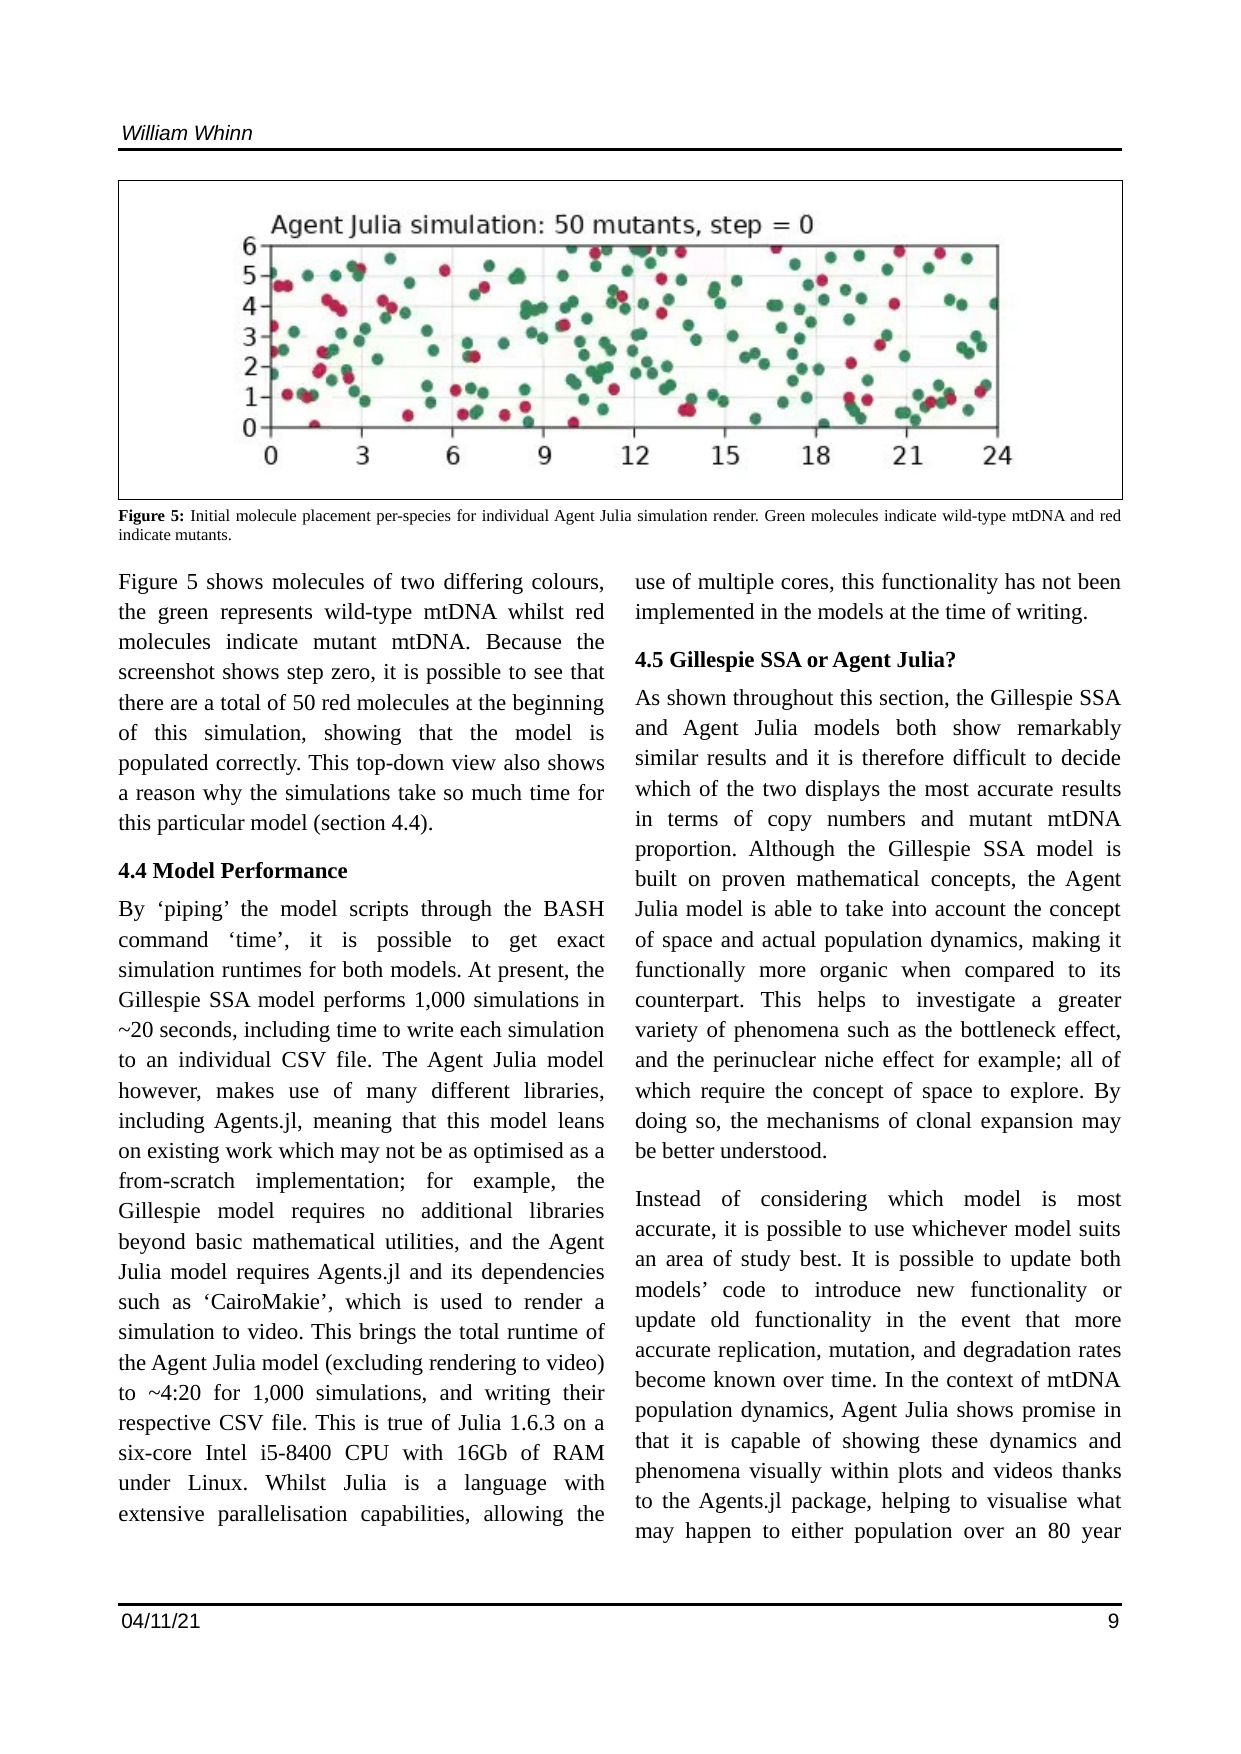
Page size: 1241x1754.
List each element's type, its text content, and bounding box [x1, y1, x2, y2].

table_header [119, 181, 1122, 499]
text use of multiple cores, this functionality has not been implemented in the models at the time of writing. [635, 568, 1122, 624]
text By ‘piping’ the model scripts through the BASH command ‘time’, it is possible to get exact simulation runtimes for both models. At present, the Gillespie SSA model performs 1,000 simulations in ~20 seconds, including time to write each simulation to an individual CSV file. The Agent Julia model however, makes use of many different libraries, including Agents.jl, meaning that this model leans on existing work which may not be as optimised as a from-scratch implementation; for example, the Gillespie model requires no additional libraries beyond basic mathematical utilities, and the Agent Julia model requires Agents.jl and its dependencies such as ‘CairoMakie’, which is used to render a simulation to video. This brings the total runtime of the Agent Julia model (excluding rendering to video) to ~4:20 for 1,000 simulations, and writing their respective CSV file. This is true of Julia 1.6.3 on a six-core Intel i5-8400 CPU with 16Gb of RAM under Linux. Whilst Julia is a language with extensive parallelisation capabilities, allowing the [118, 896, 605, 1526]
text Instead of considering which model is most accurate, it is possible to use whichever model suits an area of study best. It is possible to update both models’ code to introduce new functionality or update old functionality in the event that more accurate replication, mutation, and degradation rates become known over time. In the context of mtDNA population dynamics, Agent Julia shows promise in that it is capable of showing these dynamics and phenomena visually within plots and videos thanks to the Agents.jl package, helping to visualise what may happen to either population over an 80 year [635, 1185, 1122, 1544]
subtitle 4.5 Gillespie SSA or Agent Julia? [635, 646, 1122, 672]
text Figure 5 shows molecules of two differing colours, the green represents wild-type mtDNA whilst red molecules indicate mutant mtDNA. Because the screenshot shows step zero, it is possible to see that there are a total of 50 red molecules at the beginning of this simulation, showing that the model is populated correctly. This top-down view also shows a reason why the simulations take so much time for this particular model (section 4.4). [118, 568, 605, 836]
table_cell Figure 5: Initial molecule placement per-species for individual Agent Julia simulation render. Green molecules indicate wild-type mtDNA and red indicate mutants. [118, 500, 1122, 550]
text As shown throughout this section, the Gillespie SSA and Agent Julia models both show remarkably similar results and it is therefore difficult to decide which of the two displays the most accurate results in terms of copy numbers and mutant mtDNA proportion. Although the Gillespie SSA model is built on proven mathematical concepts, the Agent Julia model is able to take into account the concept of space and actual population dynamics, making it functionally more organic when compared to its counterpart. This helps to investigate a greater variety of phenomena such as the bottleneck effect, and the perinuclear niche effect for example; all of which require the concept of space to explore. By doing so, the mechanisms of clonal expansion may be better understood. [635, 684, 1122, 1163]
subtitle 4.4 Model Performance [118, 857, 605, 884]
picture [161, 186, 1079, 494]
